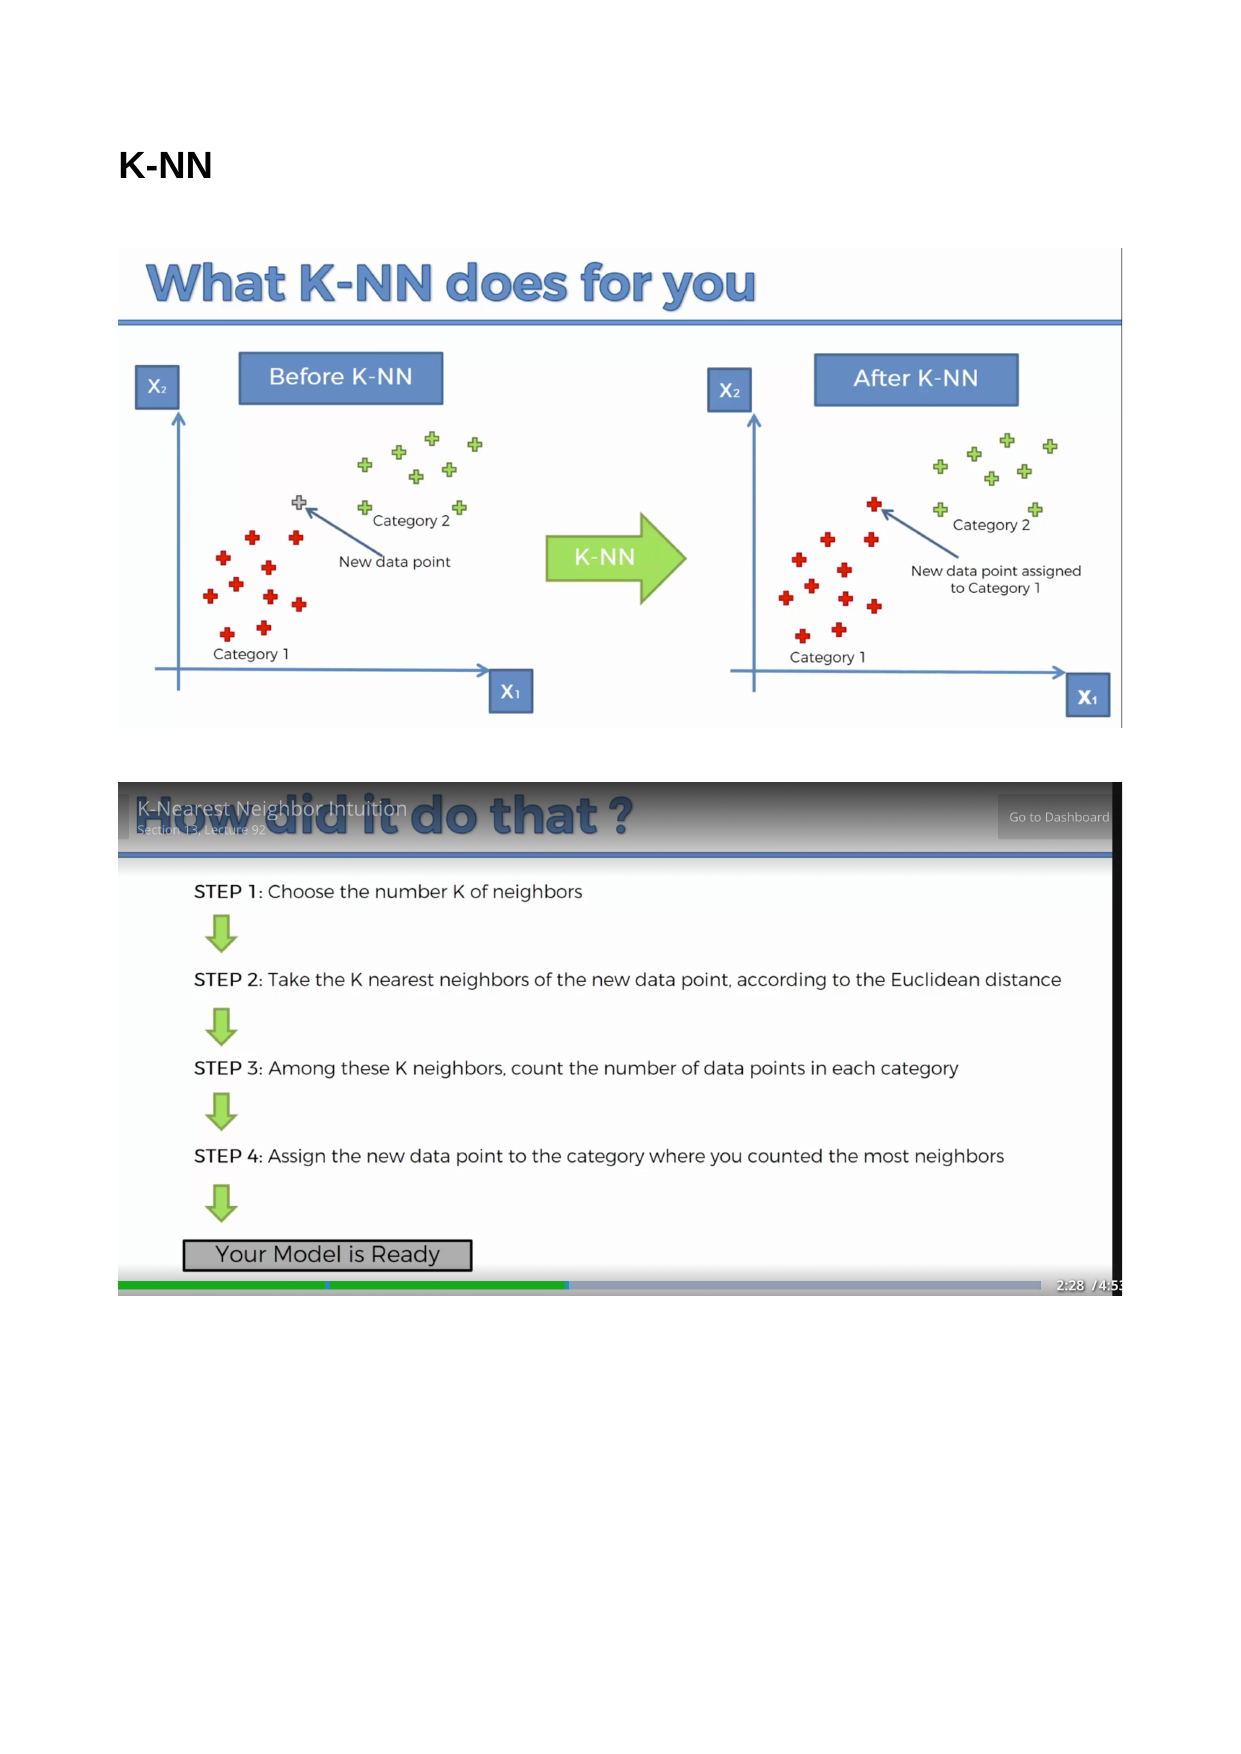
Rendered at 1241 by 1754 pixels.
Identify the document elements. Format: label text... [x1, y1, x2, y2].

picture [118, 782, 1123, 1296]
picture [118, 248, 1123, 728]
subtitle K-NN [118, 143, 1122, 187]
